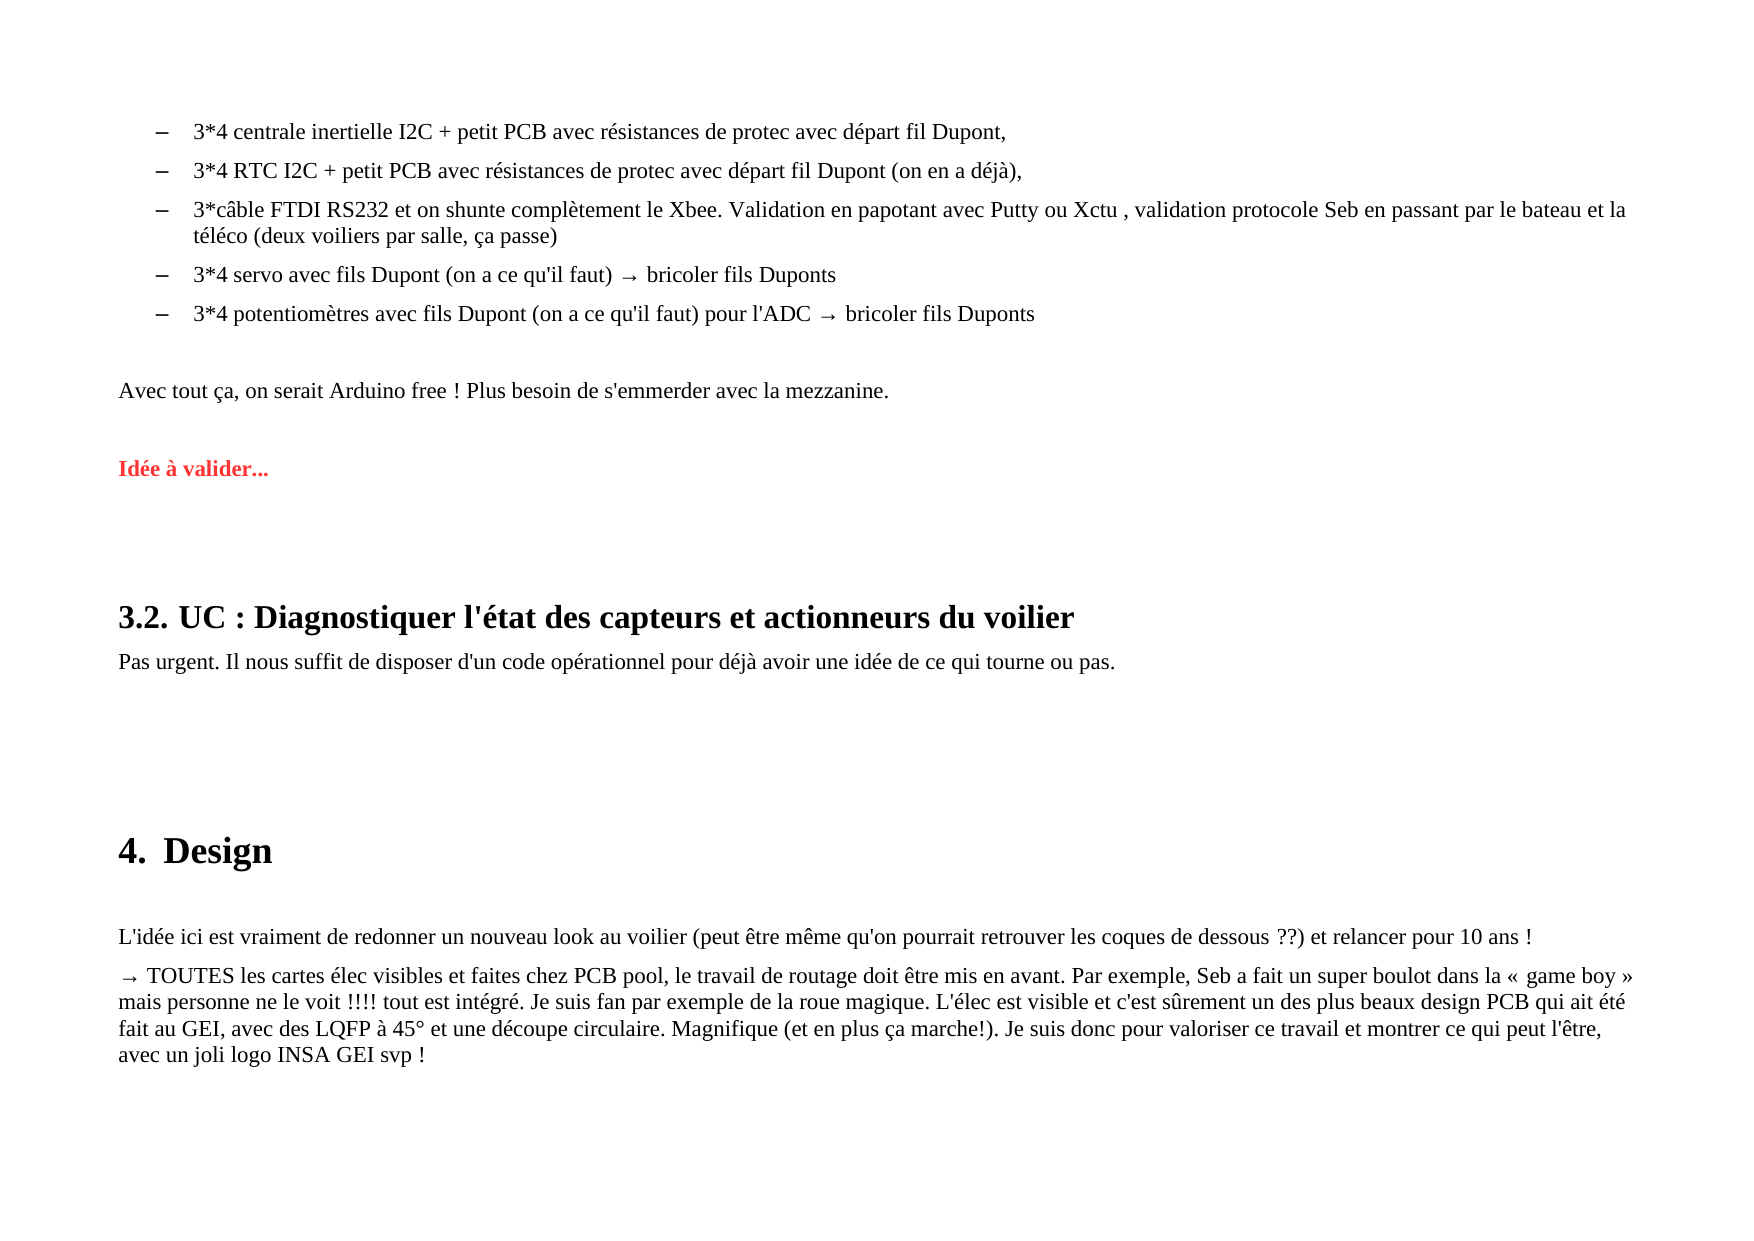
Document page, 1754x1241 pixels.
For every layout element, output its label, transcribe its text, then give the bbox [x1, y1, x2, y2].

text Idée à valider... [118, 455, 1636, 482]
list 3*4 servo avec fils Dupont (on a ce qu'il faut) → bricoler fils Duponts [156, 261, 1636, 287]
text Pas urgent. Il nous suffit de disposer d'un code opérationnel pour déjà avoir une idée de ce qui tourne ou pas. [118, 648, 1636, 674]
text L'idée ici est vraiment de redonner un nouveau look au voilier (peut être même qu'on pourrait retrouver les coques de dessous ??) et relancer pour 10 ans ! [118, 923, 1636, 949]
text → TOUTES les cartes élec visibles et faites chez PCB pool, le travail de routage doit être mis en avant. Par exemple, Seb a fait un super boulot dans la « game boy » mais personne ne le voit !!!! tout est intégré. Je suis fan par exemple de la roue magique. L'élec est visible et c'est sûrement un des plus beaux design PCB qui ait été fait au GEI, avec des LQFP à 45° et une découpe circulaire. Magnifique (et en plus ça marche!). Je suis donc pour valoriser ce travail et montrer ce qui peut l'être, avec un joli logo INSA GEI svp ! [118, 962, 1636, 1067]
text Avec tout ça, on serait Arduino free ! Plus besoin de s'emmerder avec la mezzanine. [118, 378, 1636, 404]
subtitle UC : Diagnostiquer l'état des capteurs et actionneurs du voilier [118, 597, 1636, 635]
list 3*câble FTDI RS232 et on shunte complètement le Xbee. Validation en papotant avec Putty ou Xctu , validation protocole Seb en passant par le bateau et la téléco (deux voiliers par salle, ça passe) [156, 196, 1636, 248]
list 3*4 centrale inertielle I2C + petit PCB avec résistances de protec avec départ fil Dupont, [156, 118, 1636, 144]
list 3*4 potentiomètres avec fils Dupont (on a ce qu'il faut) pour l'ADC → bricoler fils Duponts [156, 300, 1636, 326]
subtitle Design [118, 828, 1636, 872]
list 3*4 RTC I2C + petit PCB avec résistances de protec avec départ fil Dupont (on en a déjà), [156, 157, 1636, 183]
